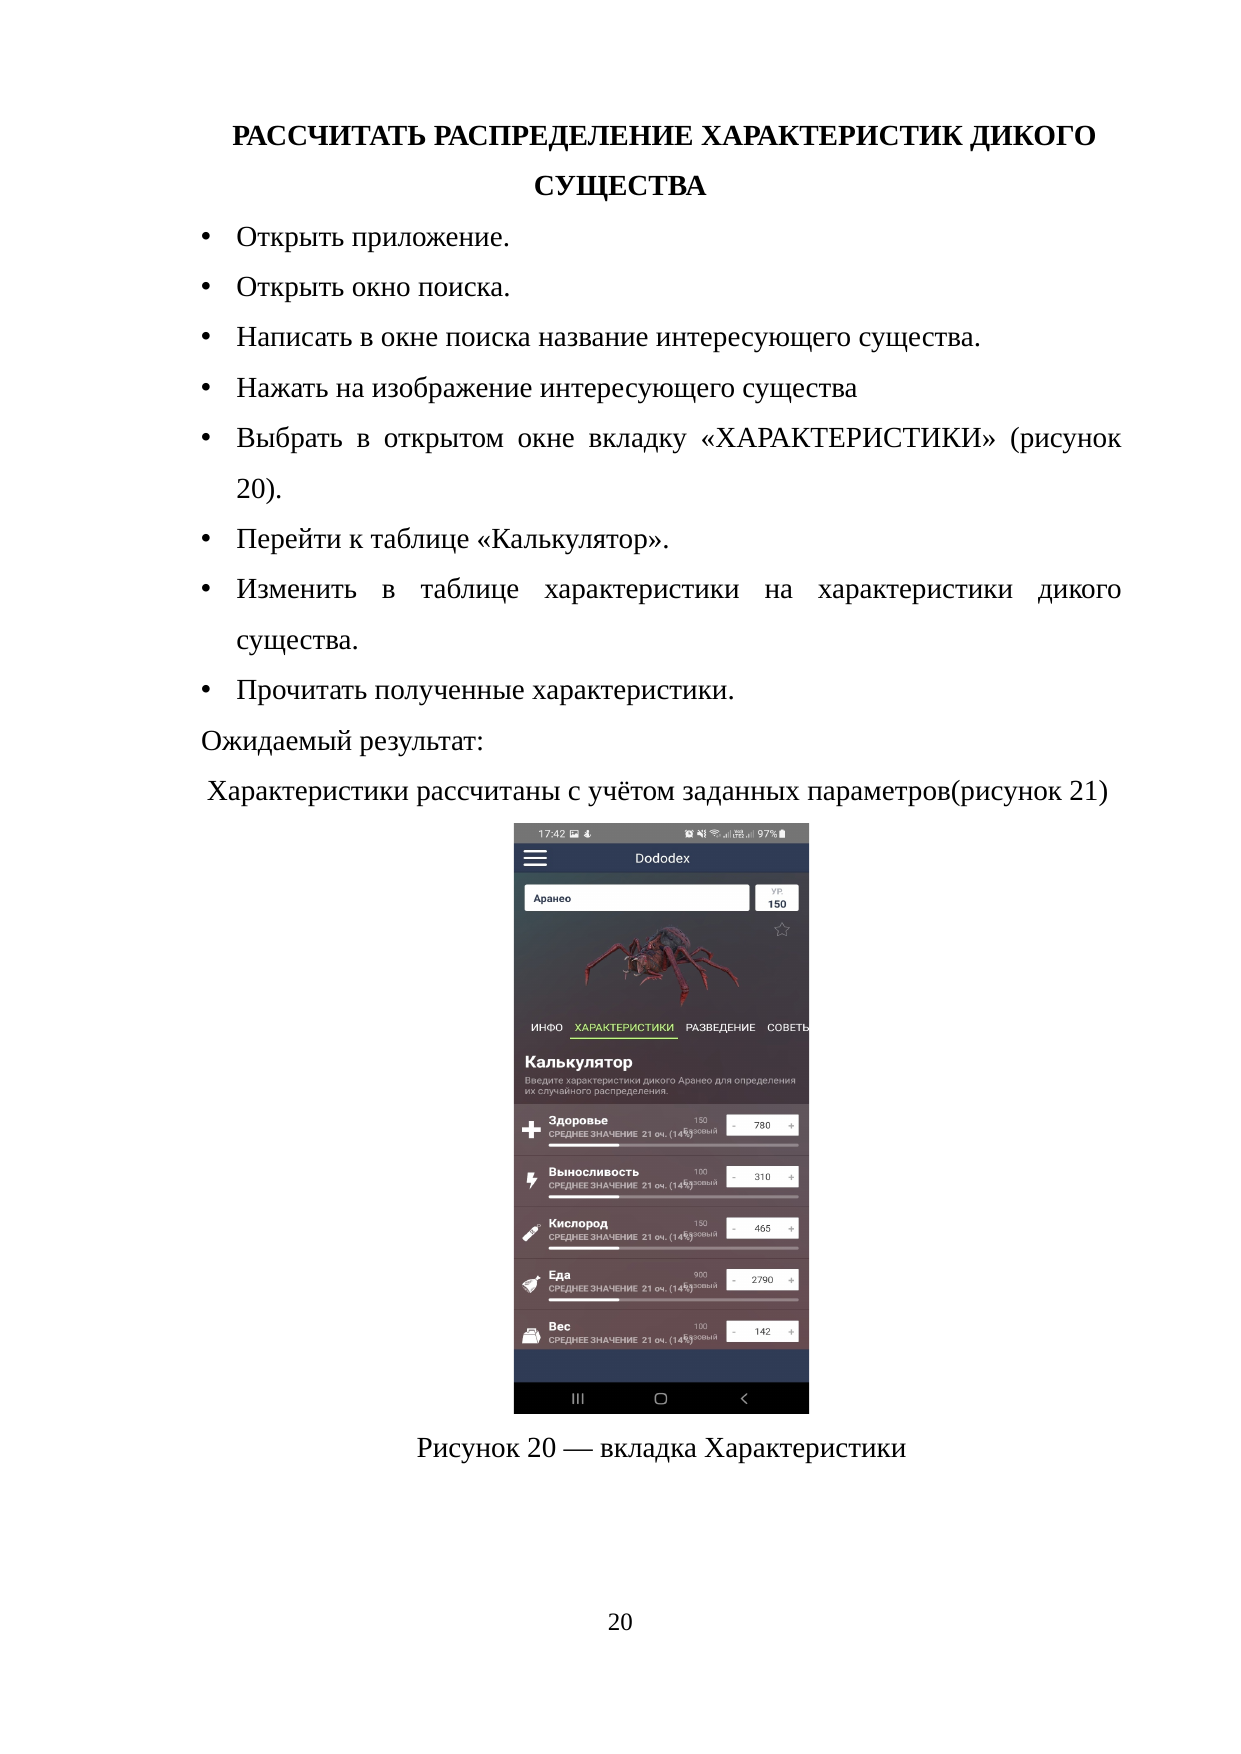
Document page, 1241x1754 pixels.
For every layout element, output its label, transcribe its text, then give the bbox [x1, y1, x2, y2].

list Прочитать полученные характеристики. [201, 672, 1122, 706]
list Изменить в таблице характеристики на характеристики дикого существа. [201, 572, 1122, 656]
list Перейти к таблице «Калькулятор». [201, 521, 1122, 555]
list Открыть окно поиска. [201, 269, 1122, 303]
list Нажать на изображение интересующего существа [201, 370, 1122, 404]
picture [513, 823, 810, 1414]
list Характеристики рассчитаны с учётом заданных параметров(рисунок 21) [118, 773, 1122, 807]
list РАССЧИТАТЬ РАСПРЕДЕЛЕНИЕ ХАРАКТЕРИСТИК ДИКОГО СУЩЕСТВА [118, 118, 1122, 202]
list Открыть приложение. [201, 219, 1122, 252]
list Выбрать в открытом окне вкладку «ХАРАКТЕРИСТИКИ» (рисунок 20). [201, 420, 1122, 504]
list Написать в окне поиска название интересующего существа. [201, 319, 1122, 353]
list Рисунок 20 — вкладка Характеристики [201, 1431, 1122, 1464]
list Ожидаемый результат: [201, 723, 1122, 756]
